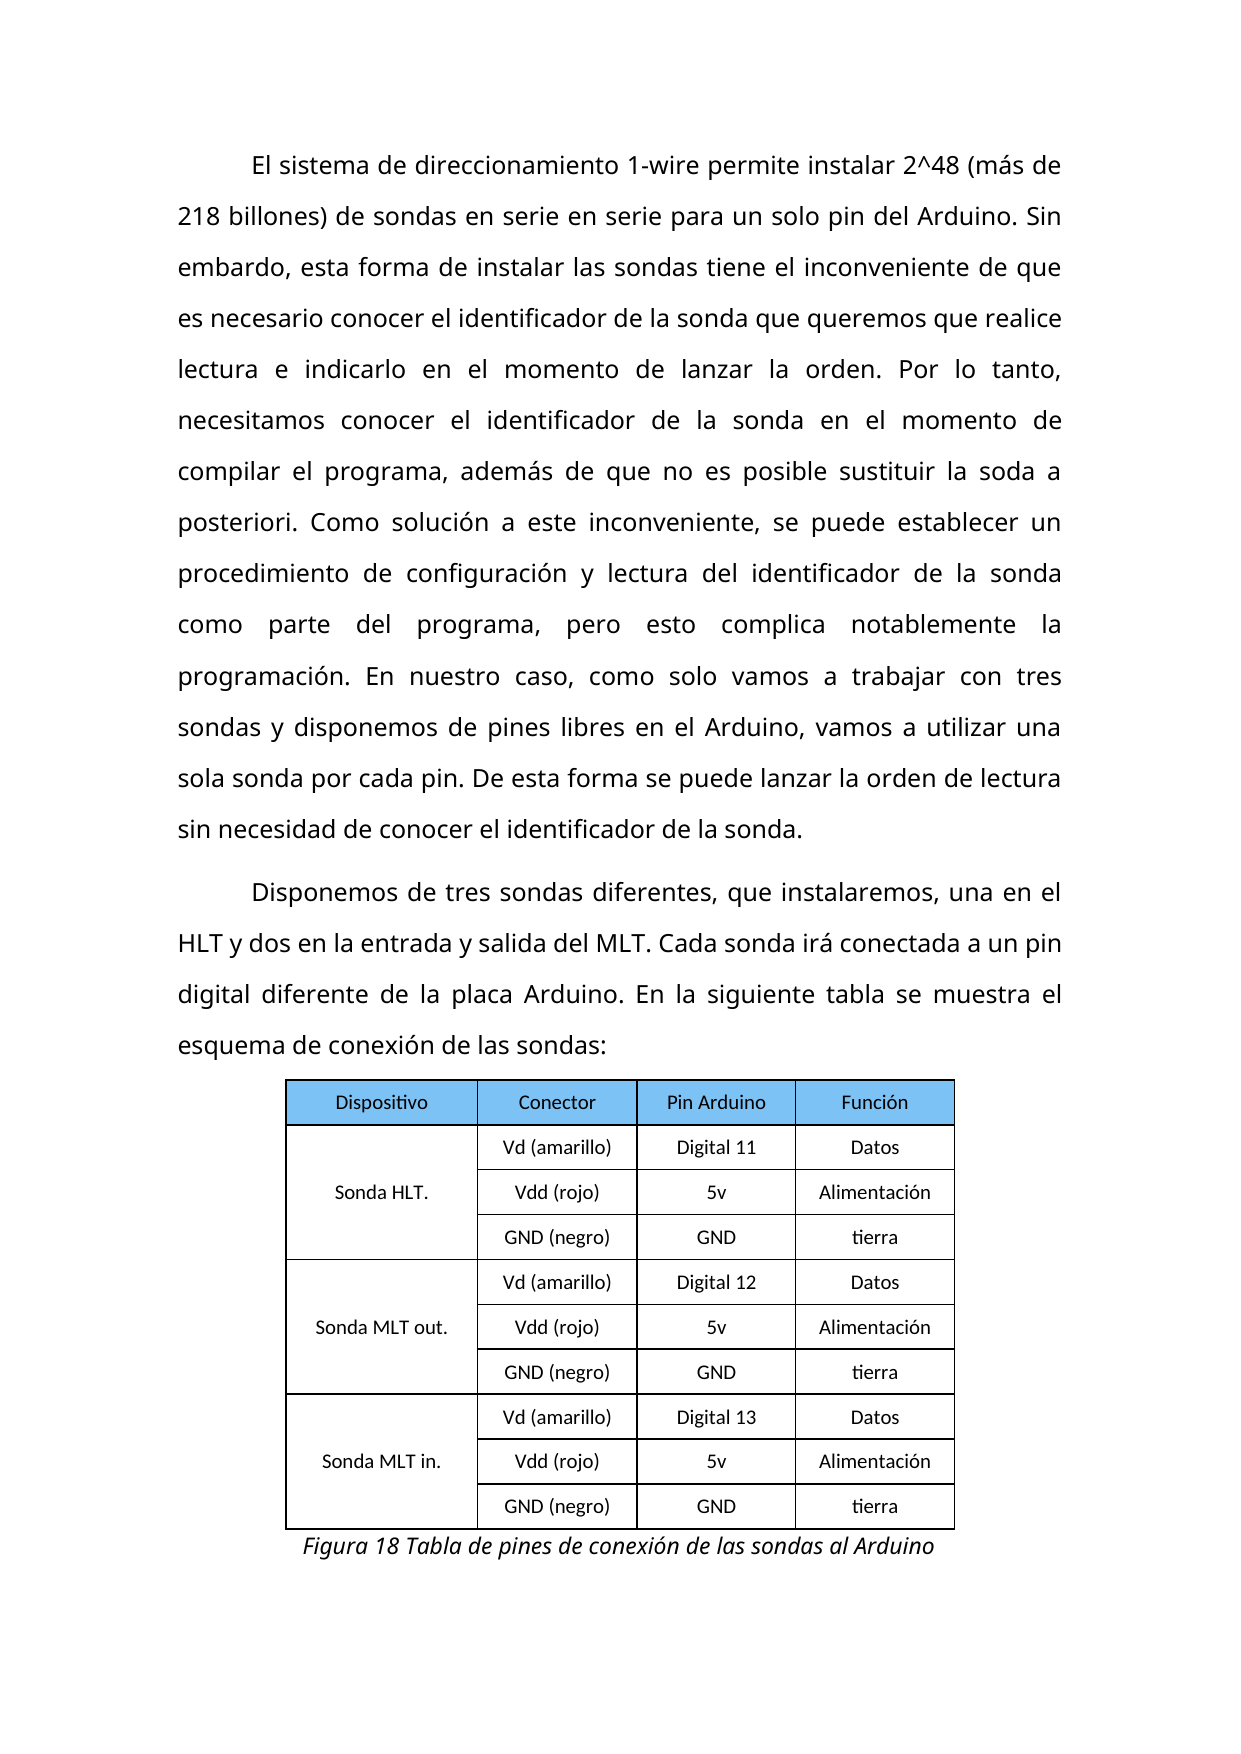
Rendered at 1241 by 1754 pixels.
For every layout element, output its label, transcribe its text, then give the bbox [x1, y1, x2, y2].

table_cell GND (negro) [478, 1215, 636, 1258]
table_cell Sonda HLT. [287, 1126, 477, 1258]
text El sistema de direccionamiento 1-wire permite instalar 2^48 (más de 218 billones) de sondas en serie en serie para un solo pin del Arduino. Sin embardo, esta forma de instalar las sondas tiene el inconveniente de que es necesario conocer el identificador de la sonda que queremos que realice lectura e indicarlo en el momento de lanzar la orden. Por lo tanto, necesitamos conocer el identificador de la sonda en el momento de compilar el programa, además de que no es posible sustituir la soda a posteriori. Como solución a este inconveniente, se puede establecer un procedimiento de configuración y lectura del identificador de la sonda como parte del programa, pero esto complica notablemente la programación. En nuestro caso, como solo vamos a trabajar con tres sondas y disponemos de pines libres en el Arduino, vamos a utilizar una sola sonda por cada pin. De esta forma se puede lanzar la orden de lectura sin necesidad de conocer el identificador de la sonda. [177, 148, 1063, 845]
table_cell Vd (amarillo) [478, 1126, 636, 1169]
table_cell tierra [796, 1485, 954, 1528]
table_header Conector [478, 1081, 636, 1124]
table_cell Sonda MLT out. [287, 1260, 477, 1393]
text Disponemos de tres sondas diferentes, que instalaremos, una en el HLT y dos en la entrada y salida del MLT. Cada sonda irá conectada a un pin digital diferente de la placa Arduino. En la siguiente tabla se muestra el esquema de conexión de las sondas: [177, 875, 1063, 1062]
table_cell Vdd (rojo) [478, 1440, 636, 1483]
table_cell GND [638, 1215, 795, 1258]
table_cell tierra [796, 1350, 954, 1393]
table_cell Alimentación [796, 1305, 954, 1348]
table_cell 5v [638, 1440, 795, 1483]
table_cell Sonda MLT in. [287, 1395, 477, 1528]
table_header Función [796, 1081, 954, 1124]
table_cell Vdd (rojo) [478, 1305, 636, 1348]
table_cell Datos [796, 1260, 954, 1303]
table_cell GND (negro) [478, 1485, 636, 1528]
table_cell GND [638, 1350, 795, 1393]
table_cell Digital 11 [638, 1126, 795, 1169]
table_cell GND (negro) [478, 1350, 636, 1393]
table_cell Digital 13 [638, 1395, 795, 1438]
table_cell Digital 12 [638, 1260, 795, 1303]
table_cell Alimentación [796, 1440, 954, 1483]
table_cell Vd (amarillo) [478, 1395, 636, 1438]
table_header Pin Arduino [638, 1081, 795, 1124]
table_cell Vdd (rojo) [478, 1170, 636, 1214]
table_cell GND [638, 1485, 795, 1528]
table_cell Datos [796, 1126, 954, 1169]
text Figura 18 Tabla de pines de conexión de las sondas al Arduino [177, 1530, 1063, 1561]
table_cell 5v [638, 1305, 795, 1348]
table_cell Datos [796, 1395, 954, 1438]
table_cell Alimentación [796, 1170, 954, 1214]
table_cell 5v [638, 1170, 795, 1214]
table_cell tierra [796, 1215, 954, 1258]
table_header Dispositivo [287, 1081, 477, 1124]
table_cell Vd (amarillo) [478, 1260, 636, 1303]
